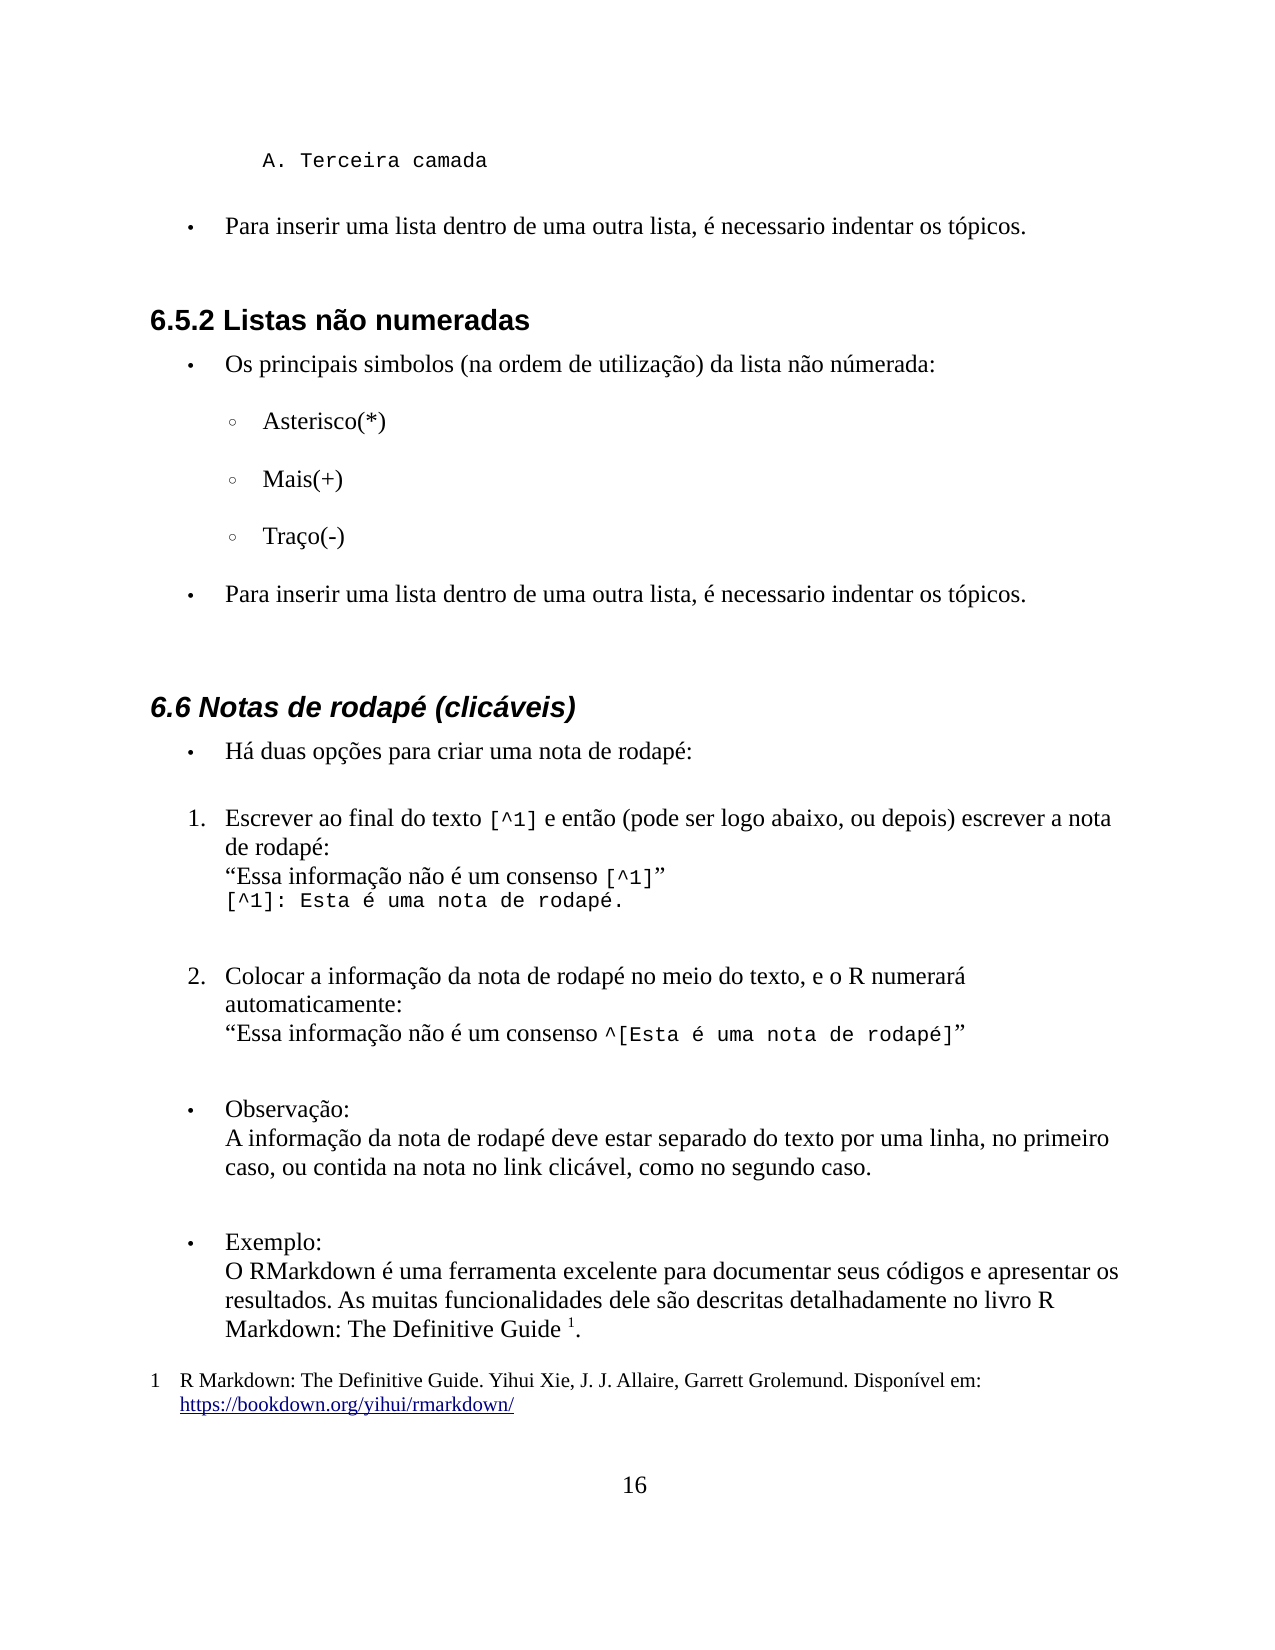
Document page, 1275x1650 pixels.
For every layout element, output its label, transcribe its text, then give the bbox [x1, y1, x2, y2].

subtitle 6.6 Notas de rodapé (clicáveis) [150, 690, 1125, 724]
list Colocar a informação da nota de rodapé no meio do texto, e o R numerará automaticamente: “Essa informação não é um consenso ^[Esta é uma nota de rodapé]” [187, 961, 1125, 1077]
list Exemplo: O RMarkdown é uma ferramenta excelente para documentar seus códigos e apresentar os resultados. As muitas funcionalidades dele são descritas detalhadamente no livro R Markdown: The Definitive Guide . [187, 1227, 1125, 1342]
list Para inserir uma lista dentro de uma outra lista, é necessario indentar os tópicos. [187, 579, 1125, 636]
list Há duas opções para criar uma nota de rodapé: [187, 736, 1125, 794]
list Traço(-) [225, 521, 1125, 579]
list Letra A. Terceira camada [225, 150, 1125, 202]
subtitle 6.5.2 Listas não numeradas [150, 303, 1125, 336]
list Escrever ao final do texto [^1] e então (pode ser logo abaixo, ou depois) escrever a nota de rodapé: “Essa informação não é um consenso [^1]” [^1]: Esta é uma nota de rodapé. [187, 803, 1125, 943]
list Os principais simbolos (na ordem de utilização) da lista não númerada: [187, 349, 1125, 406]
list Mais(+) [225, 464, 1125, 521]
list Asterisco(*) [225, 406, 1125, 464]
list Observação: A informação da nota de rodapé deve estar separado do texto por uma linha, no primeiro caso, ou contida na nota no link clicável, como no segundo caso. [187, 1094, 1125, 1209]
list R Markdown: The Definitive Guide. Yihui Xie, J. J. Allaire, Garrett Grolemund. Disponível em: https://bookdown.org/yihui/rmarkdown/ [150, 1368, 1125, 1440]
list Para inserir uma lista dentro de uma outra lista, é necessario indentar os tópicos. [187, 211, 1125, 269]
